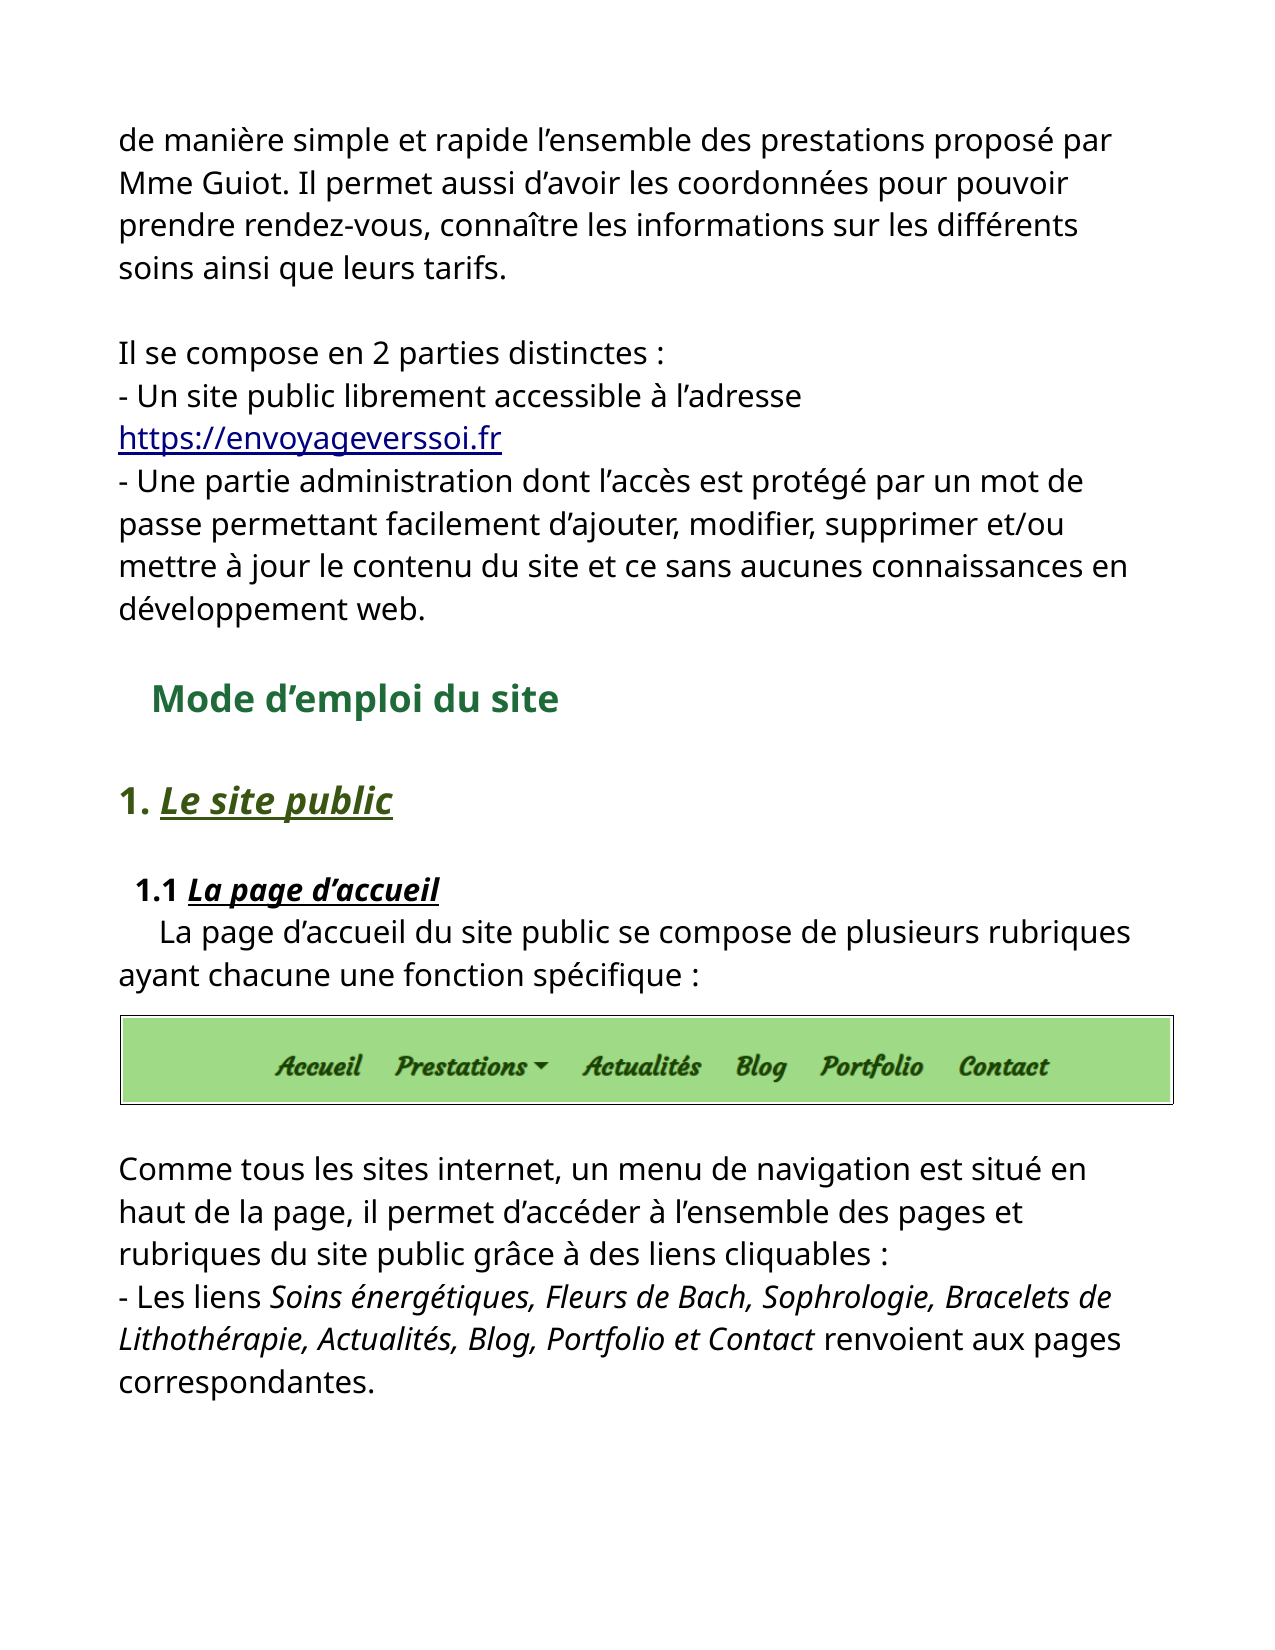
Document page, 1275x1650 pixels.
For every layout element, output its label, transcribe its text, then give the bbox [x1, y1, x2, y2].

text - Une partie administration dont l’accès est protégé par un mot de passe permettant facilement d’ajouter, modifier, supprimer et/ou mettre à jour le contenu du site et ce sans aucunes connaissances en développement web. [118, 459, 1157, 629]
text - Les liens Soins énergétiques, Fleurs de Bach, Sophrologie, Bracelets de Lithothérapie, Actualités, Blog, Portfolio et Contact renvoient aux pages correspondantes. [118, 1275, 1157, 1403]
picture [122, 1018, 1171, 1102]
text 1.1 La page d’accueil [118, 868, 1157, 910]
text - Un site public librement accessible à l’adresse https://envoyageverssoi.fr [118, 374, 1157, 459]
text Mode d’emploi du site [118, 672, 1157, 723]
text Comme tous les sites internet, un menu de navigation est situé en haut de la page, il permet d’accéder à l’ensemble des pages et rubriques du site public grâce à des liens cliquables : [118, 1147, 1157, 1275]
text 1. Le site public [118, 774, 1157, 825]
text La page d’accueil du site public se compose de plusieurs rubriques ayant chacune une fonction spécifique : [118, 910, 1157, 996]
text Il se compose en 2 parties distinctes : [118, 331, 1157, 374]
text de manière simple et rapide l’ensemble des prestations proposé par Mme Guiot. Il permet aussi d’avoir les coordonnées pour pouvoir prendre rendez-vous, connaître les informations sur les différents soins ainsi que leurs tarifs. [118, 118, 1157, 288]
